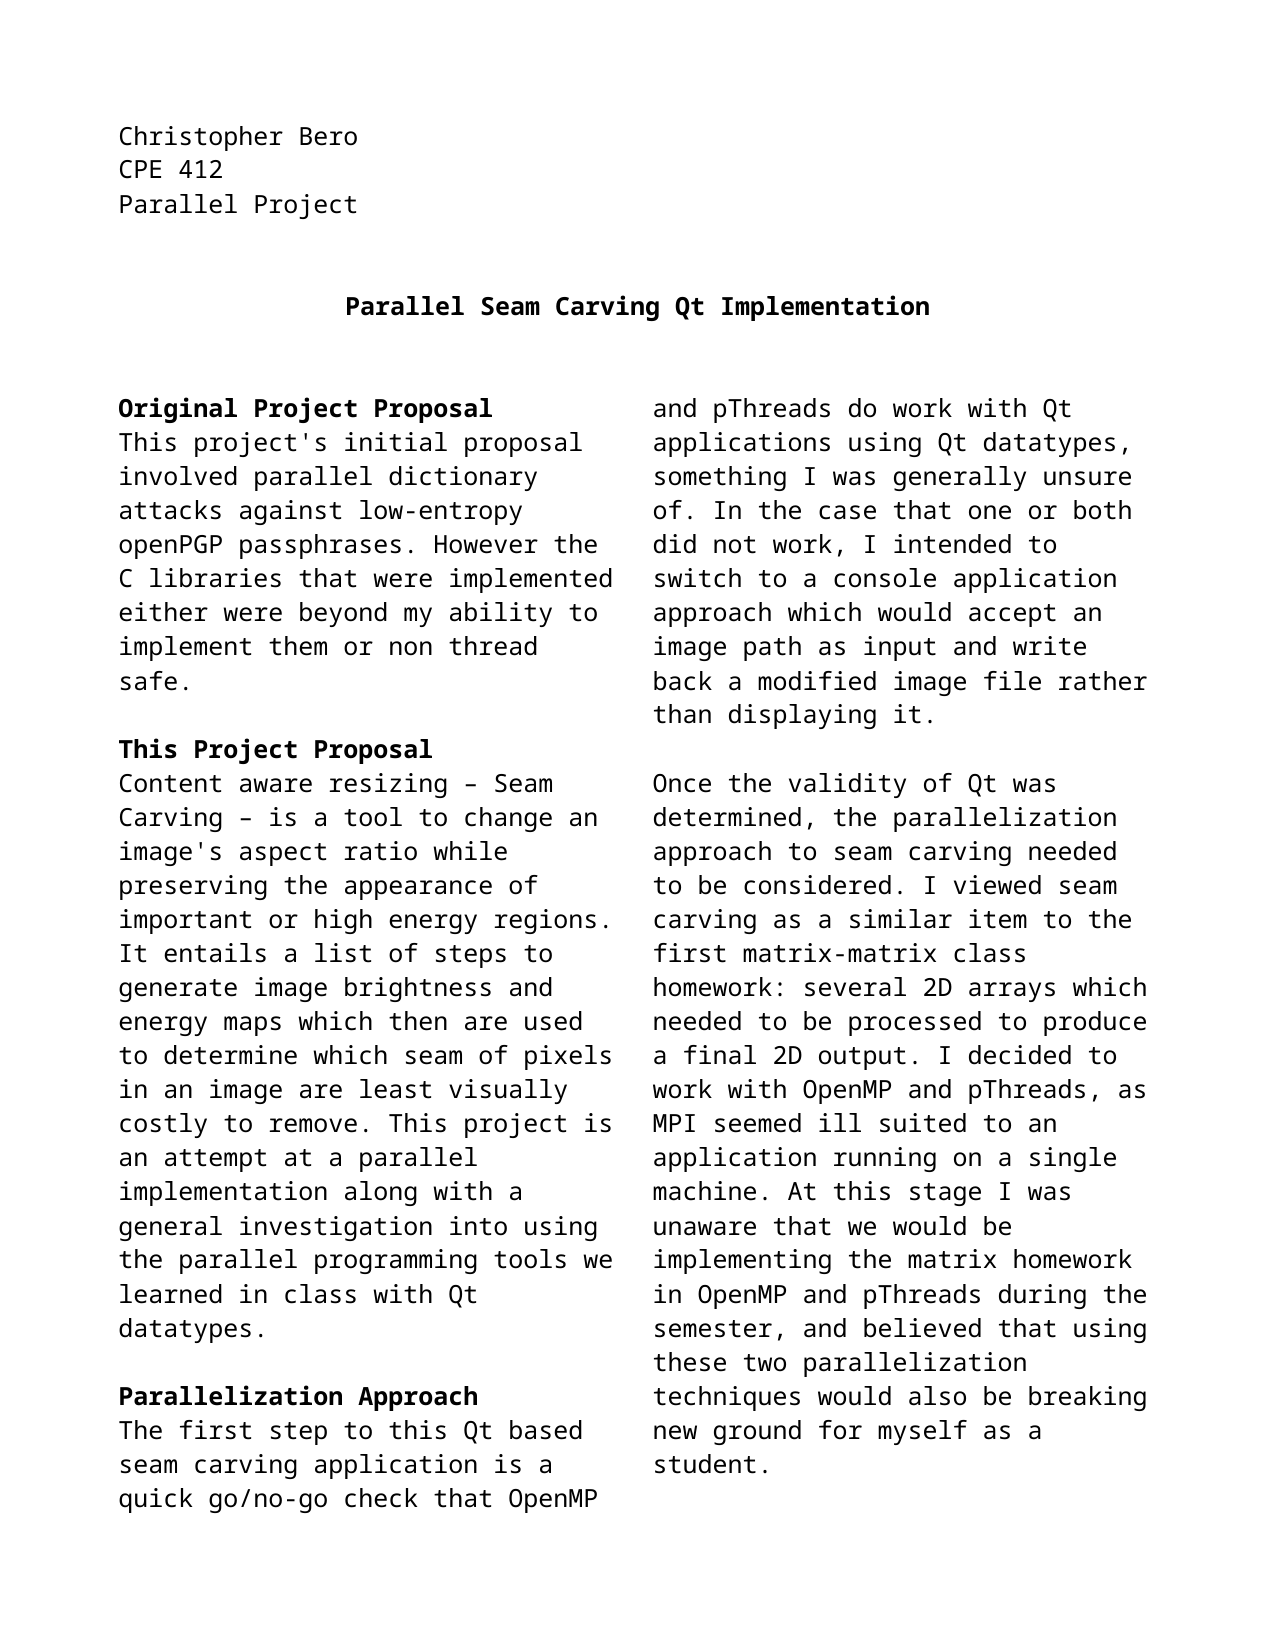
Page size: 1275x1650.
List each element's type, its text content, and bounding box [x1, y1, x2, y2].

text Content aware resizing – Seam Carving – is a tool to change an image's aspect ratio while preserving the appearance of important or high energy regions. It entails a list of steps to generate image brightness and energy maps which then are used to determine which seam of pixels in an image are least visually costly to remove. This project is an attempt at a parallel implementation along with a general investigation into using the parallel programming tools we learned in class with Qt datatypes. [118, 765, 622, 1344]
text CPE 412 [118, 152, 1157, 186]
text Once the validity of Qt was determined, the parallelization approach to seam carving needed to be considered. I viewed seam carving as a similar item to the first matrix-matrix class homework: several 2D arrays which needed to be processed to produce a final 2D output. I decided to work with OpenMP and pThreads, as MPI seemed ill suited to an application running on a single machine. At this stage I was unaware that we would be implementing the matrix homework in OpenMP and pThreads during the semester, and believed that using these two parallelization techniques would also be breaking new ground for myself as a student. [652, 765, 1157, 1481]
text This Project Proposal [118, 731, 622, 765]
text Parallel Seam Carving Qt Implementation [118, 288, 1157, 322]
text and pThreads do work with Qt applications using Qt datatypes, something I was generally unsure of. In the case that one or both did not work, I intended to switch to a console application approach which would accept an image path as input and write back a modified image file rather than displaying it. [652, 391, 1157, 731]
text Parallel Project [118, 186, 1157, 220]
text The first step to this Qt based seam carving application is a quick go/no-go check that OpenMP [118, 1412, 622, 1515]
text Christopher Bero [118, 118, 1157, 152]
text Parallelization Approach [118, 1378, 622, 1412]
text Original Project Proposal [118, 391, 622, 425]
text This project's initial proposal involved parallel dictionary attacks against low-entropy openPGP passphrases. However the C libraries that were implemented either were beyond my ability to implement them or non thread safe. [118, 425, 622, 697]
